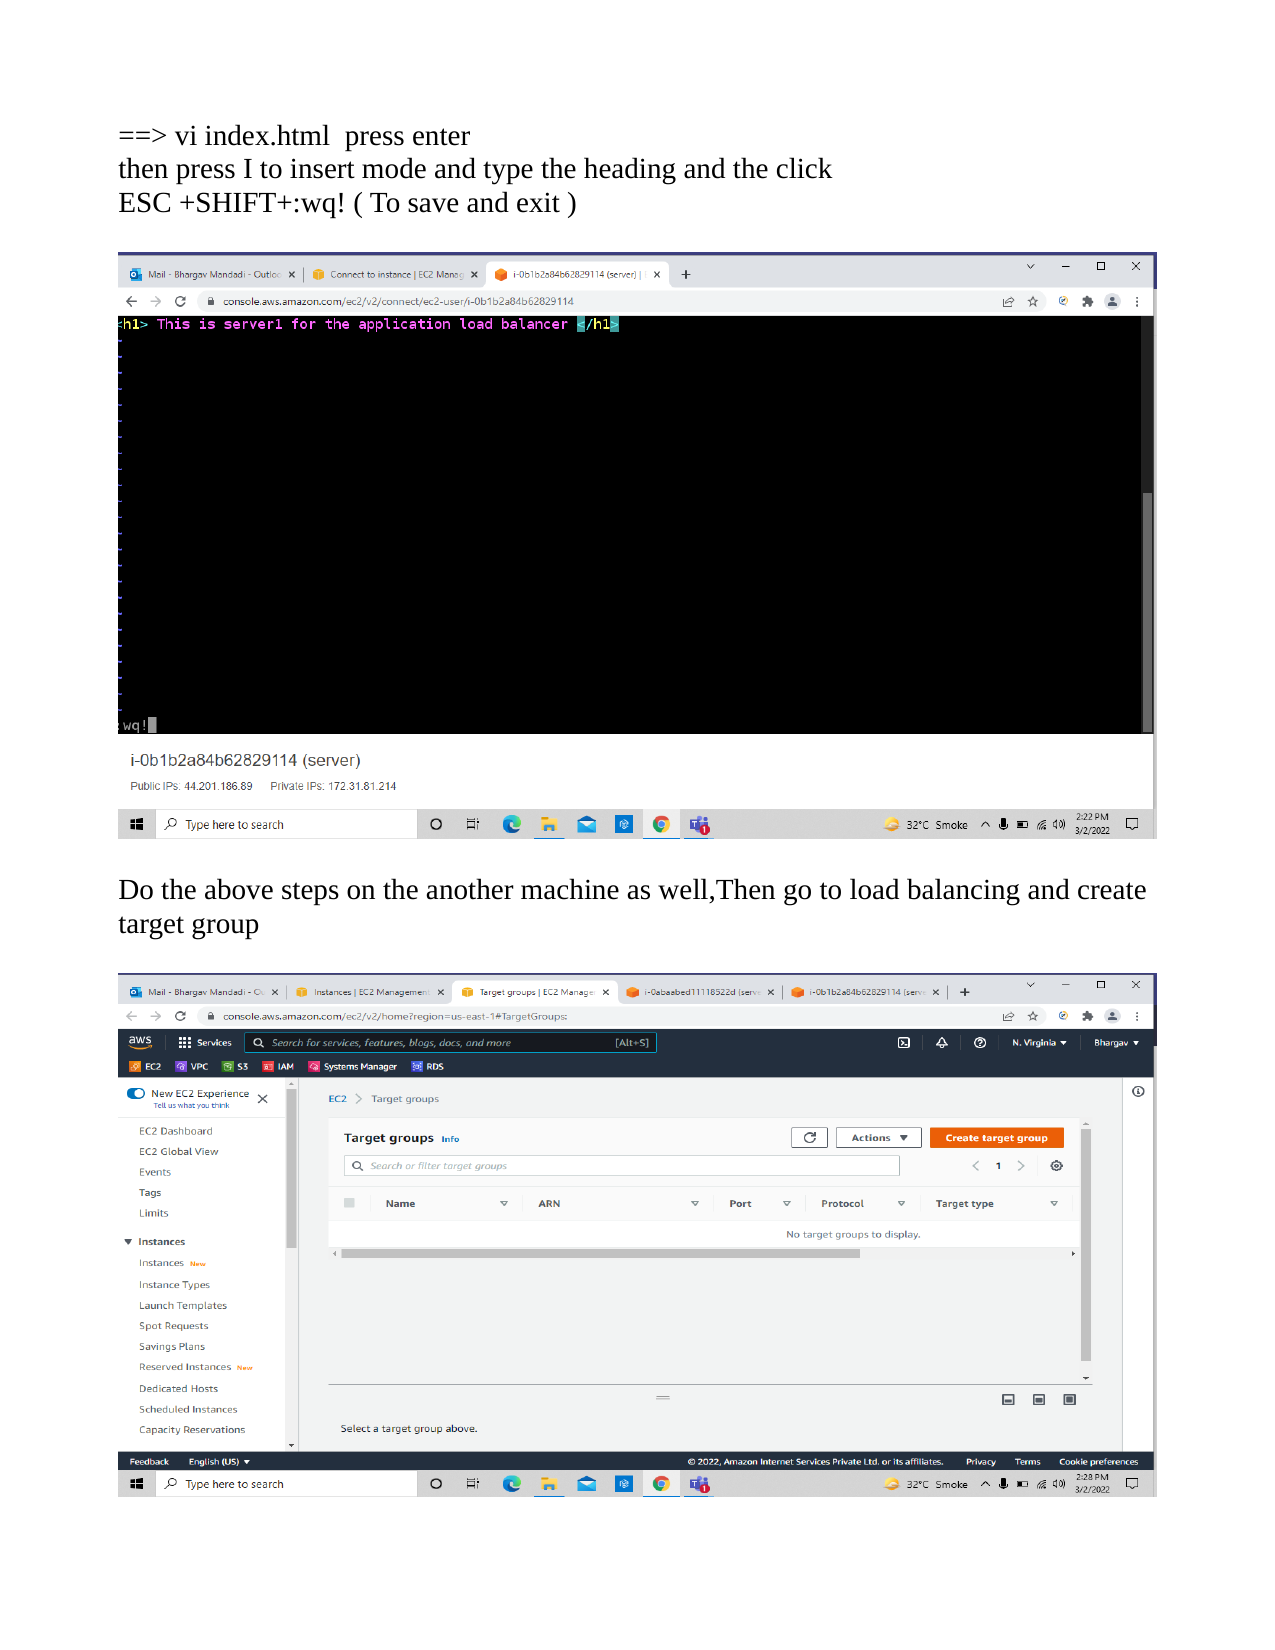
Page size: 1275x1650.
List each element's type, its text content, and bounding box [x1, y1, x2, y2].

picture [118, 973, 1157, 1497]
text then press I to insert mode and type the heading and the click [118, 152, 1157, 185]
picture [118, 252, 1157, 839]
text ESC +SHIFT+:wq! ( To save and exit ) [118, 185, 1157, 219]
text Do the above steps on the another machine as well,Then go to load balancing and create target group [118, 872, 1157, 939]
text ==> vi index.html press enter [118, 118, 1157, 152]
